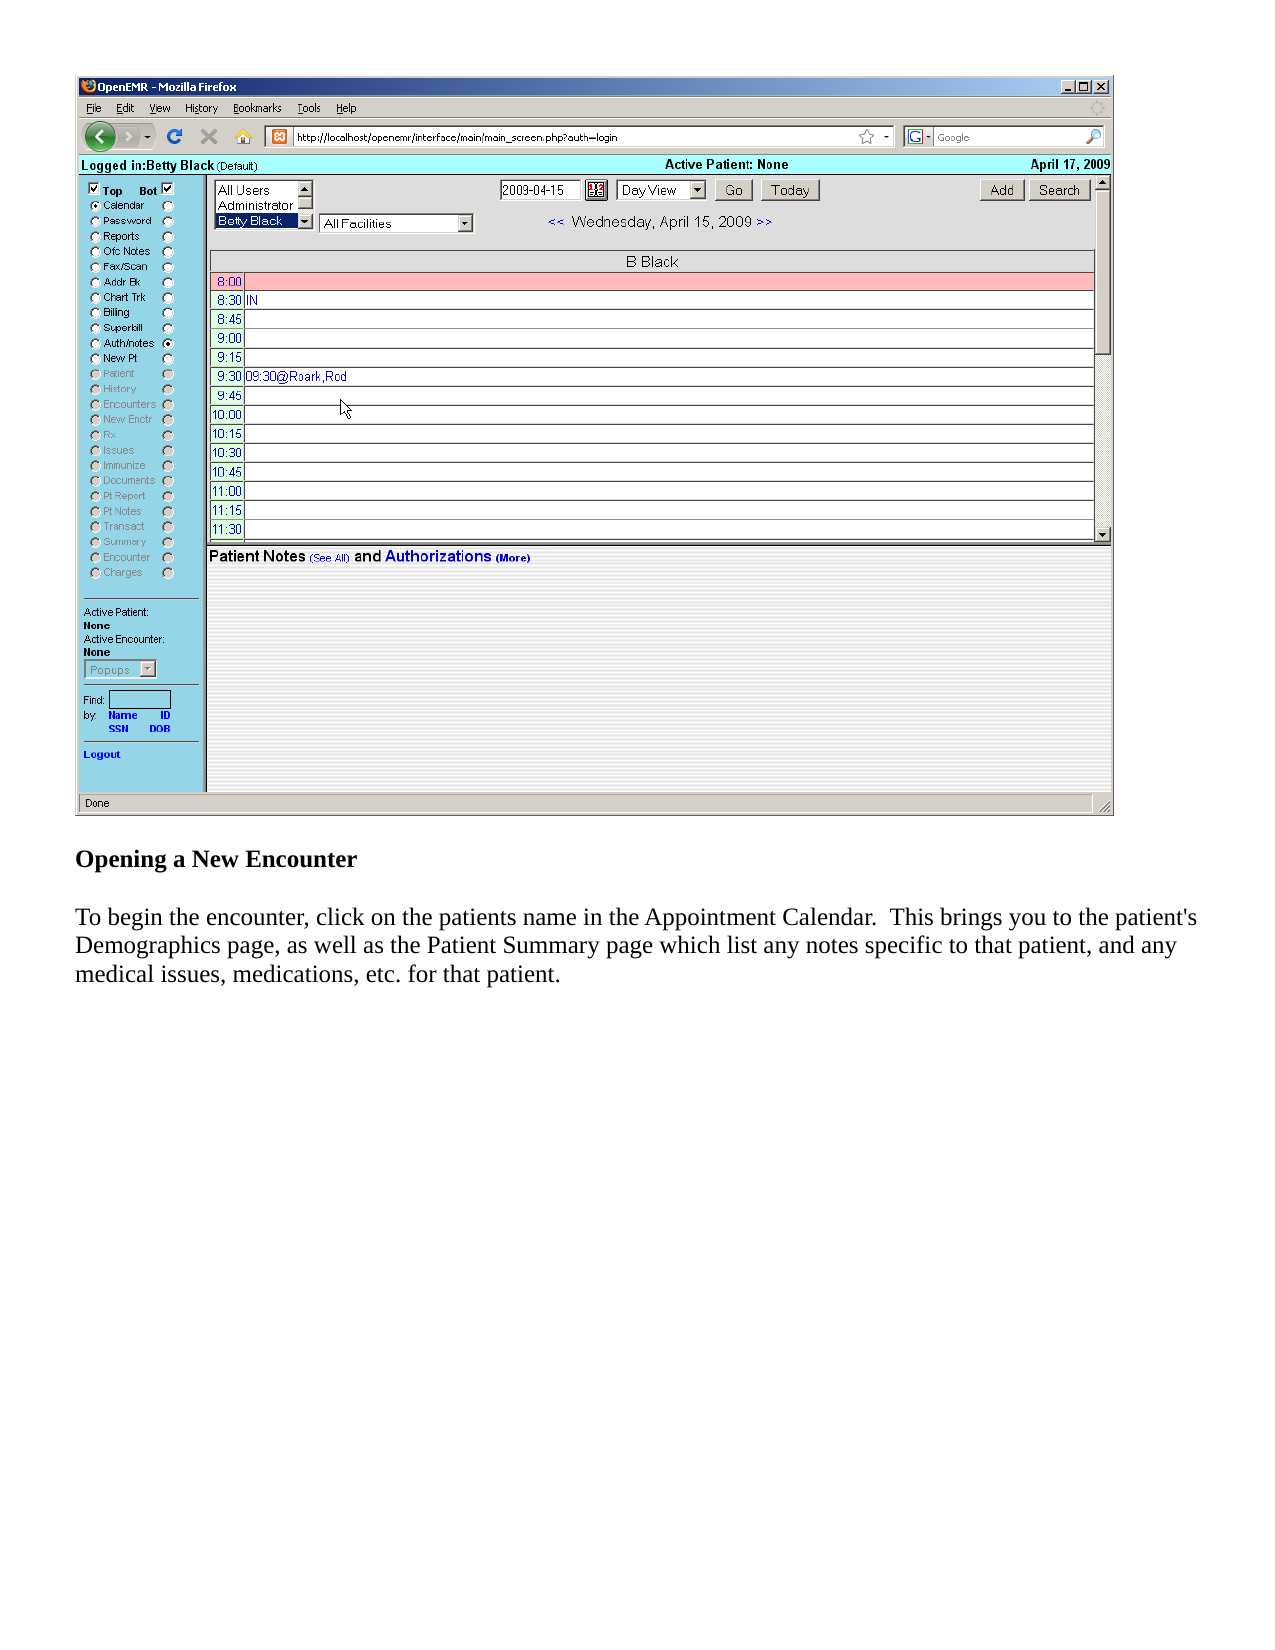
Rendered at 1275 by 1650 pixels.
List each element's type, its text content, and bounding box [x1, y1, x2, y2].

text Opening a New Encounter [75, 844, 1200, 873]
text To begin the encounter, click on the patients name in the Appointment Calendar. This brings you to the patient's Demographics page, as well as the Patient Summary page which list any notes specific to that patient, and any medical issues, medications, etc. for that patient. [75, 902, 1200, 988]
picture [75, 75, 1114, 816]
